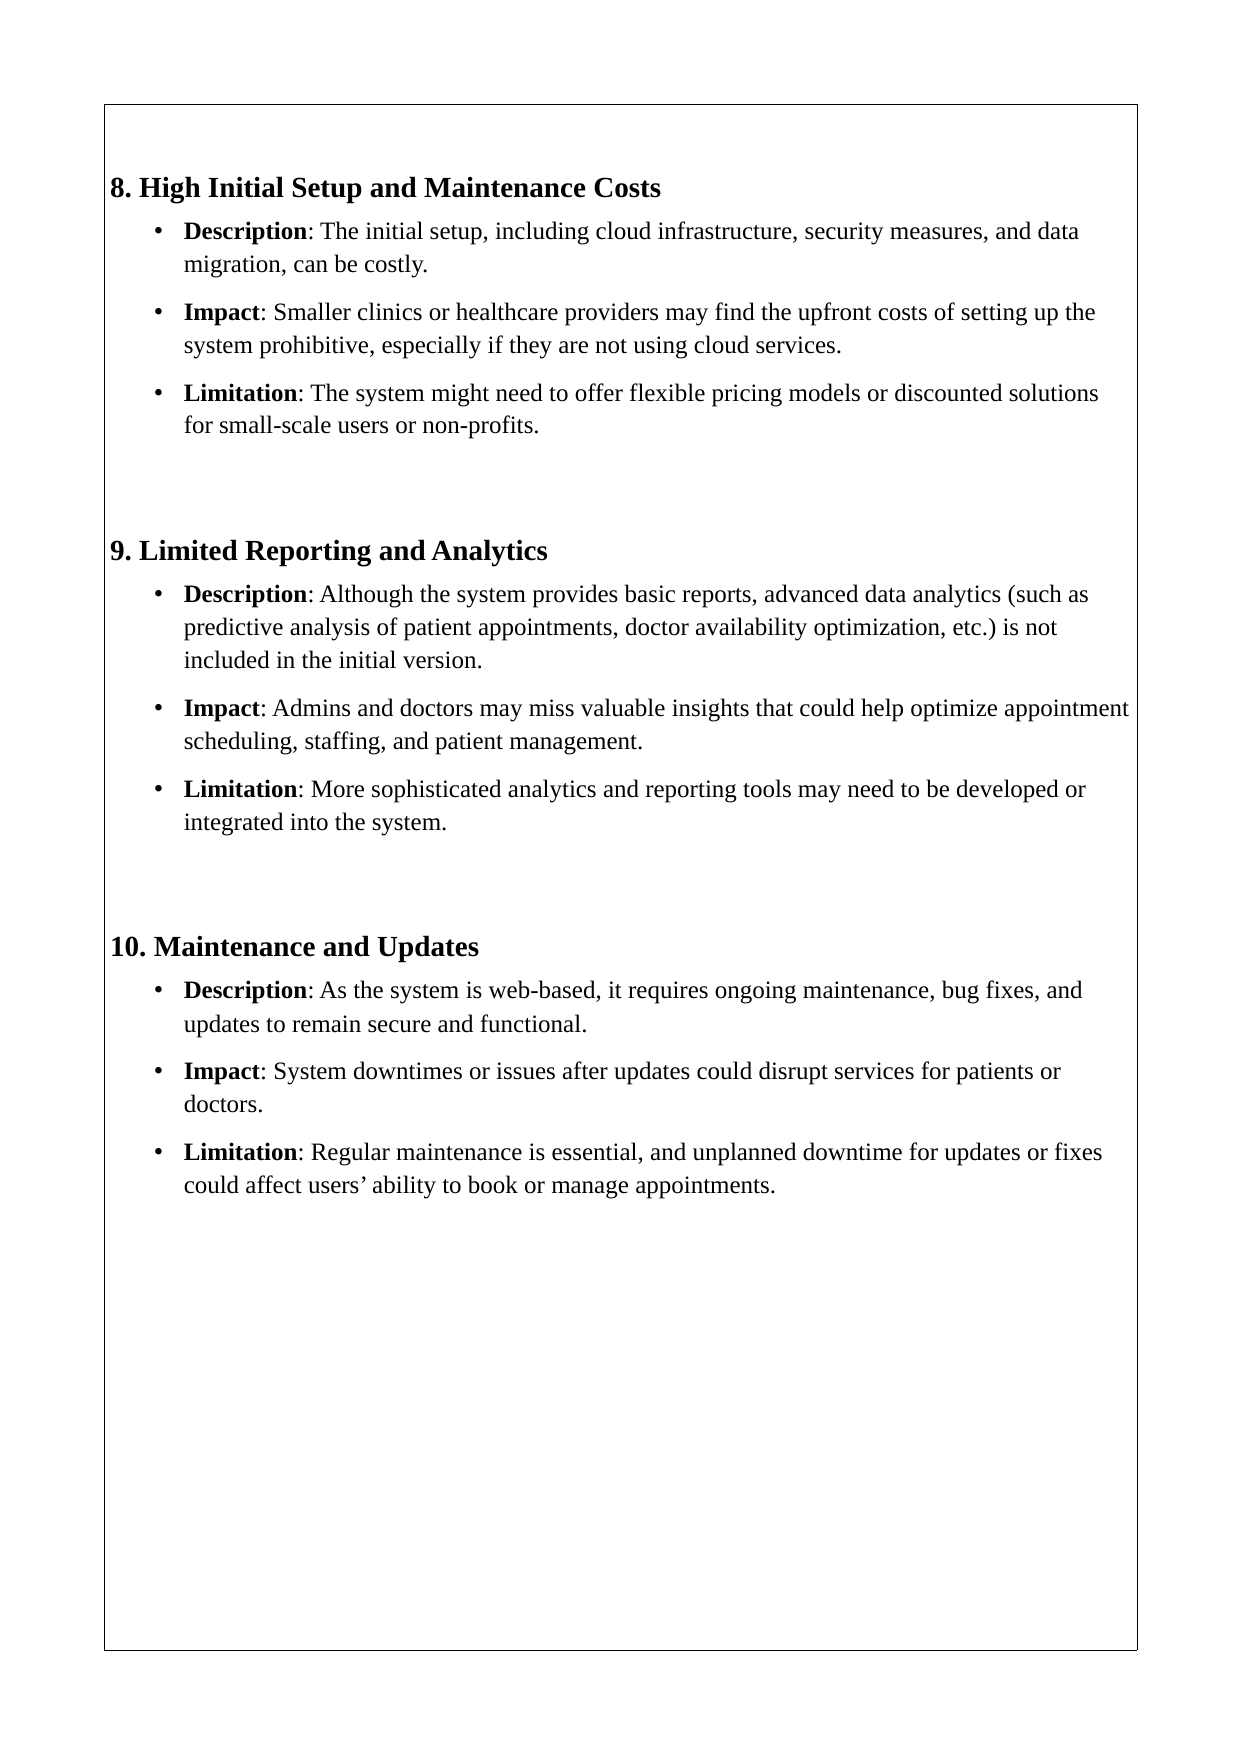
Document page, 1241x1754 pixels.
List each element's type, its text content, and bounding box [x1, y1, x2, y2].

list Description: The initial setup, including cloud infrastructure, security measures, and data migration, can be costly. [154, 216, 1131, 278]
list Description: As the system is web-based, it requires ongoing maintenance, bug fixes, and updates to remain secure and functional. [154, 976, 1131, 1037]
list Limitation: Regular maintenance is essential, and unplanned downtime for updates or fixes could affect users’ ability to book or manage appointments. [154, 1137, 1131, 1199]
subtitle 10. Maintenance and Updates [110, 929, 1131, 963]
subtitle 8. High Initial Setup and Maintenance Costs [110, 170, 1131, 204]
subtitle 9. Limited Reporting and Analytics [110, 533, 1131, 567]
list Limitation: The system might need to offer flexible pricing models or discounted solutions for small-scale users or non-profits. [154, 378, 1131, 439]
list Impact: System downtimes or issues after updates could disrupt services for patients or doctors. [154, 1056, 1131, 1118]
list Impact: Smaller clinics or healthcare providers may find the upfront costs of setting up the system prohibitive, especially if they are not using cloud services. [154, 297, 1131, 359]
list Impact: Admins and doctors may miss valuable insights that could help optimize appointment scheduling, staffing, and patient management. [154, 693, 1131, 755]
list Description: Although the system provides basic reports, advanced data analytics (such as predictive analysis of patient appointments, doctor availability optimization, etc.) is not included in the initial version. [154, 579, 1131, 674]
list Limitation: More sophisticated analytics and reporting tools may need to be developed or integrated into the system. [154, 774, 1131, 836]
